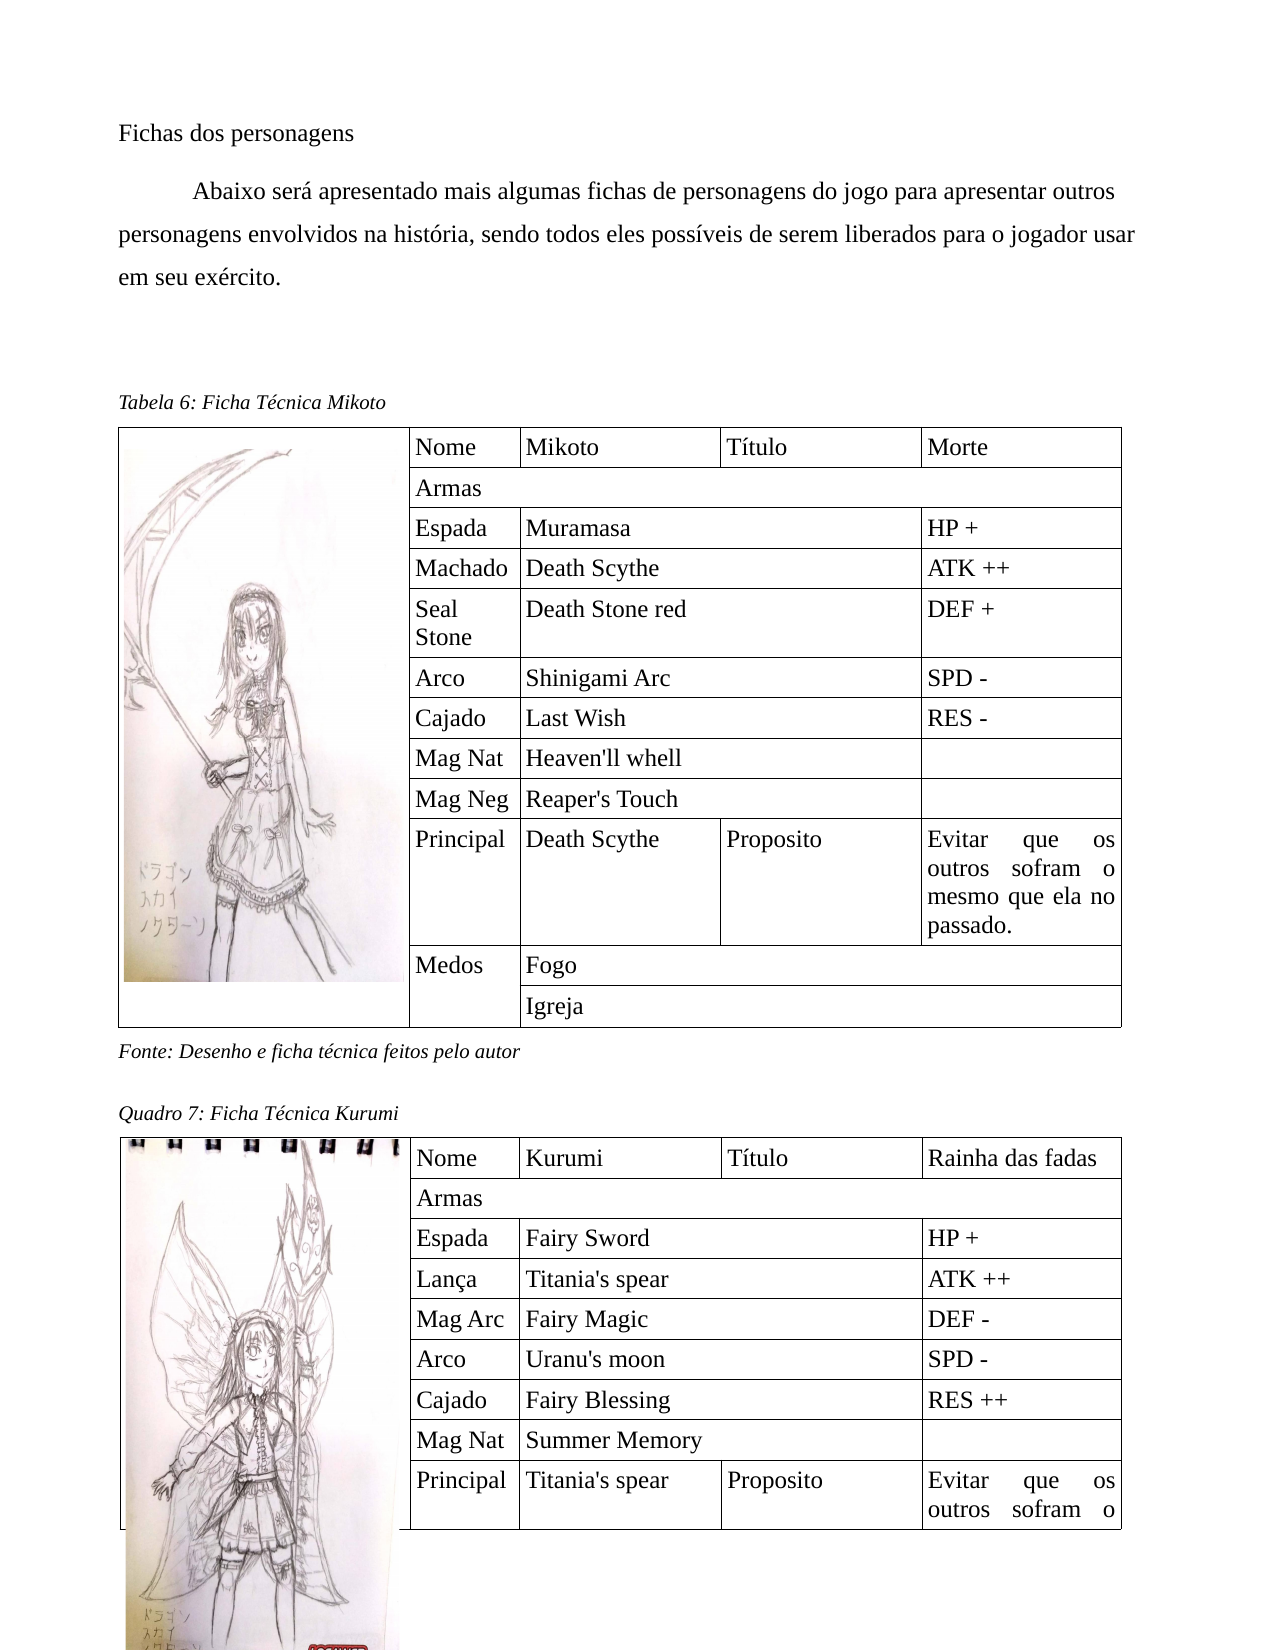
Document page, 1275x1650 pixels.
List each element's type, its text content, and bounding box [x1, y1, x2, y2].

table_cell [922, 779, 1121, 818]
table_cell Fogo [521, 946, 1121, 985]
picture [125, 1139, 400, 1650]
table_cell Cajado [410, 698, 520, 737]
table_cell ATK ++ [922, 549, 1121, 588]
text Abaixo será apresentado mais algumas fichas de personagens do jogo para apresentar outros personagens envolvidos na história, sendo todos eles possíveis de serem liberados para o jogador usar em seu exército. [118, 176, 1157, 291]
table_cell HP + [922, 508, 1121, 547]
table_cell Mag Neg [410, 779, 520, 818]
table_cell Fairy Blessing [520, 1380, 922, 1419]
text Tabela 6: Ficha Técnica Mikoto [118, 390, 1157, 414]
table_cell Medos [410, 946, 520, 1027]
table_cell ATK ++ [923, 1259, 1121, 1298]
table_header Rainha das fadas [923, 1138, 1121, 1177]
table_cell Igreja [521, 986, 1121, 1027]
table_cell Espada [410, 508, 520, 547]
table_header Morte [922, 428, 1121, 467]
table_cell Titania's spear [520, 1461, 721, 1529]
table_cell Reaper's Touch [521, 779, 921, 818]
table_cell Evitar que os outros sofram o mesmo que ela no passado. [922, 819, 1121, 945]
table_cell Principal [410, 819, 520, 945]
table_cell RES ++ [923, 1380, 1121, 1419]
table_cell Armas [410, 468, 1121, 507]
table_cell Last Wish [521, 698, 921, 737]
table_cell Seal Stone [410, 589, 520, 657]
table_cell RES - [922, 698, 1121, 737]
table_cell SPD - [923, 1340, 1121, 1379]
table_header Nome [411, 1138, 519, 1177]
table_header Título [721, 428, 921, 467]
table_cell Death Scythe [521, 549, 921, 588]
table_cell [923, 1420, 1121, 1459]
picture [123, 449, 404, 982]
table_cell Titania's spear [520, 1259, 922, 1298]
table_cell Mag Nat [411, 1420, 519, 1459]
table_header Título [722, 1138, 922, 1177]
table_cell Fairy Magic [520, 1299, 922, 1339]
table_cell Death Stone red [521, 589, 921, 657]
table_header Nome [410, 428, 520, 467]
table_cell Proposito [722, 1461, 922, 1529]
table_header [121, 1138, 410, 1529]
table_header Mikoto [521, 428, 720, 467]
table_cell DEF + [922, 589, 1121, 657]
table_cell Proposito [721, 819, 921, 945]
table_cell Evitar que os outros sofram o [923, 1461, 1121, 1529]
table_cell Heaven'll whell [521, 739, 921, 778]
table_cell Arco [410, 658, 520, 697]
table_cell DEF - [923, 1299, 1121, 1339]
table_cell Cajado [411, 1380, 519, 1419]
table_cell Lança [411, 1259, 519, 1298]
table_cell Shinigami Arc [521, 658, 921, 697]
table_cell Principal [411, 1461, 519, 1529]
table_header [119, 428, 409, 1027]
table_cell Espada [411, 1219, 519, 1258]
table_cell SPD - [922, 658, 1121, 697]
table_cell Fairy Sword [520, 1219, 922, 1258]
text Fichas dos personagens [118, 118, 1157, 147]
table_cell Mag Nat [410, 739, 520, 778]
table_cell Machado [410, 549, 520, 588]
table_cell [922, 739, 1121, 778]
table_cell Armas [411, 1179, 1121, 1218]
table_cell Arco [411, 1340, 519, 1379]
table_cell Muramasa [521, 508, 921, 547]
table_cell Summer Memory [520, 1420, 922, 1459]
table_cell HP + [923, 1219, 1121, 1258]
text Quadro 7: Ficha Técnica Kurumi [118, 1101, 1157, 1124]
table_cell Death Scythe [521, 819, 720, 945]
table_cell Mag Arc [411, 1299, 519, 1339]
table_cell Uranu's moon [520, 1340, 922, 1379]
text Fonte: Desenho e ficha técnica feitos pelo autor [118, 1039, 1157, 1063]
table_header Kurumi [520, 1138, 721, 1177]
